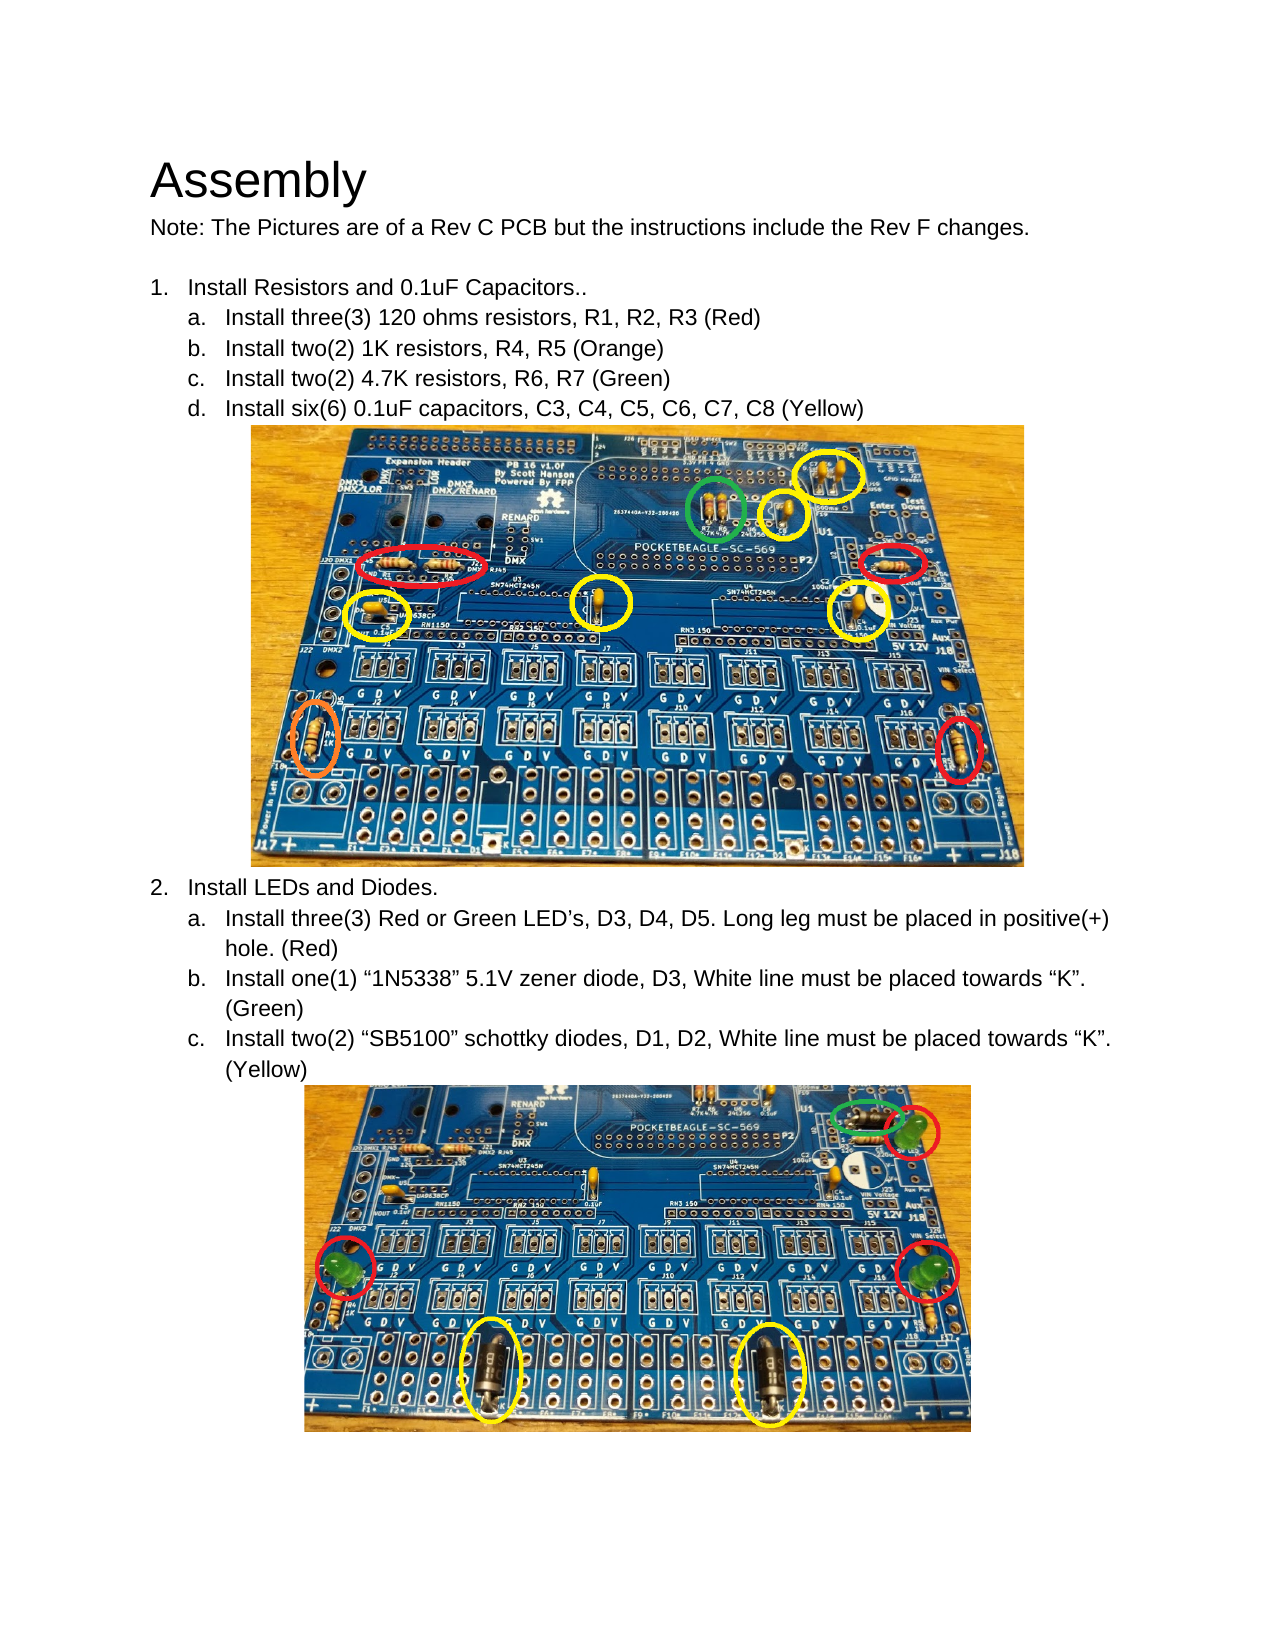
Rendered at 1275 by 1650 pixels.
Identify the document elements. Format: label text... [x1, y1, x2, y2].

list (Yellow) [187, 1056, 1125, 1082]
list Install one(1) “1N5338” 5.1V zener diode, D3, White line must be placed towards “K”. (Green) [187, 965, 1125, 1021]
list Install two(2) “SB5100” schottky diodes, D1, D2, White line must be placed towards “K”. [187, 1025, 1125, 1052]
title Assembly [150, 150, 1125, 207]
picture [250, 425, 1025, 867]
list Install Resistors and 0.1uF Capacitors.. [150, 274, 1125, 301]
list Install three(3) Red or Green LED’s, D3, D4, D5. Long leg must be placed in positive(+) hole. (Red) [187, 904, 1125, 961]
text Note: The Pictures are of a Rev C PCB but the instructions include the Rev F changes. [150, 214, 1125, 240]
list Install LEDs and Diodes. [150, 425, 1125, 901]
picture [304, 1085, 971, 1432]
list Install two(2) 4.7K resistors, R6, R7 (Green) [187, 365, 1125, 391]
list Install six(6) 0.1uF capacitors, C3, C4, C5, C6, C7, C8 (Yellow) [187, 395, 1125, 421]
list Install two(2) 1K resistors, R4, R5 (Orange) [187, 334, 1125, 361]
list Install three(3) 120 ohms resistors, R1, R2, R3 (Red) [187, 304, 1125, 331]
